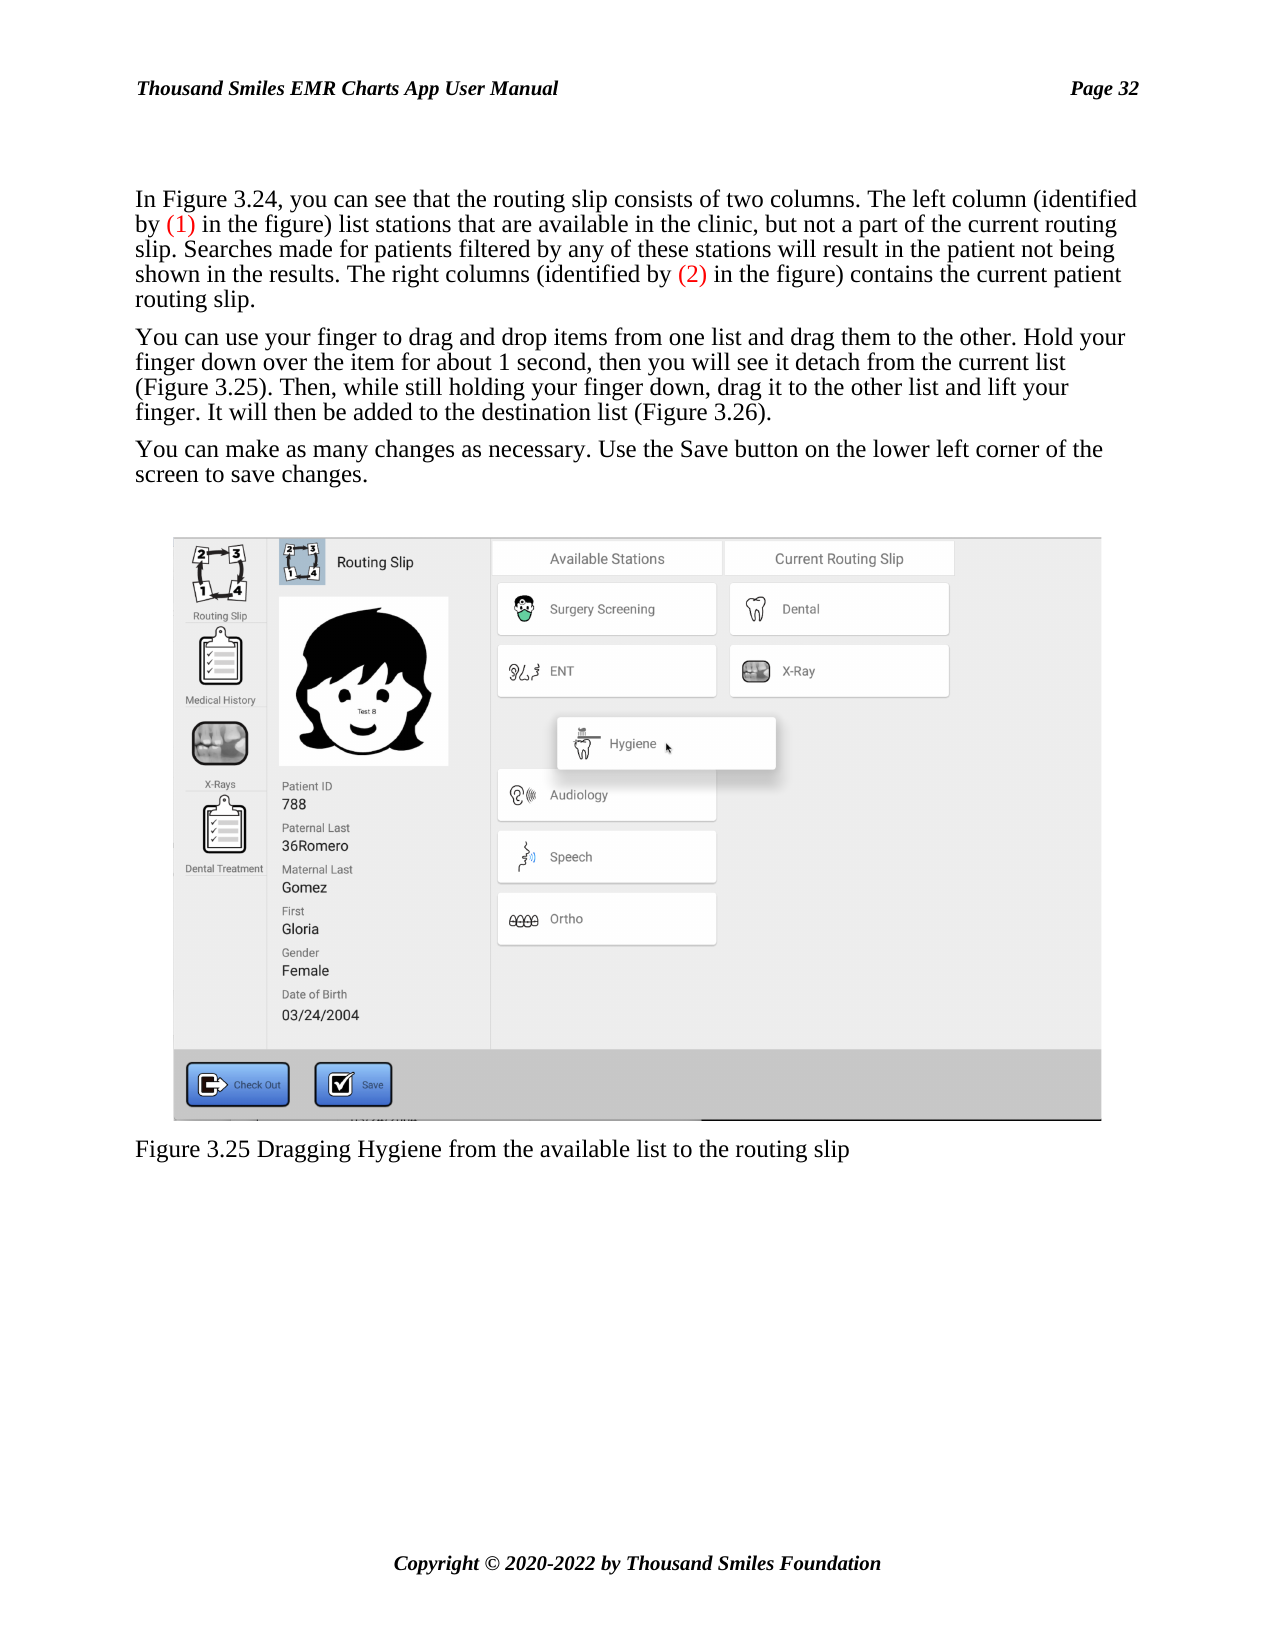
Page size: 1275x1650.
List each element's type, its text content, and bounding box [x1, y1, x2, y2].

text You can make as many changes as necessary. Use the Save button on the lower left corner of the screen to save changes. [135, 437, 1140, 487]
picture [173, 537, 1102, 1121]
text In Figure 3.24, you can see that the routing slip consists of two columns. The left column (identified by (1) in the figure) list stations that are available in the clinic, but not a part of the current routing slip. Searches made for patients filtered by any of these stations will result in the patient not being shown in the results. The right columns (identified by (2) in the figure) contains the current patient routing slip. [135, 187, 1140, 312]
text Figure 3.25 Dragging Hygiene from the available list to the routing slip [135, 1137, 1140, 1162]
text You can use your finger to drag and drop items from one list and drag them to the other. Hold your finger down over the item for about 1 second, then you will see it detach from the current list (Figure 3.25). Then, while still holding your finger down, drag it to the other list and lift your finger. It will then be added to the destination list (Figure 3.26). [135, 325, 1140, 425]
